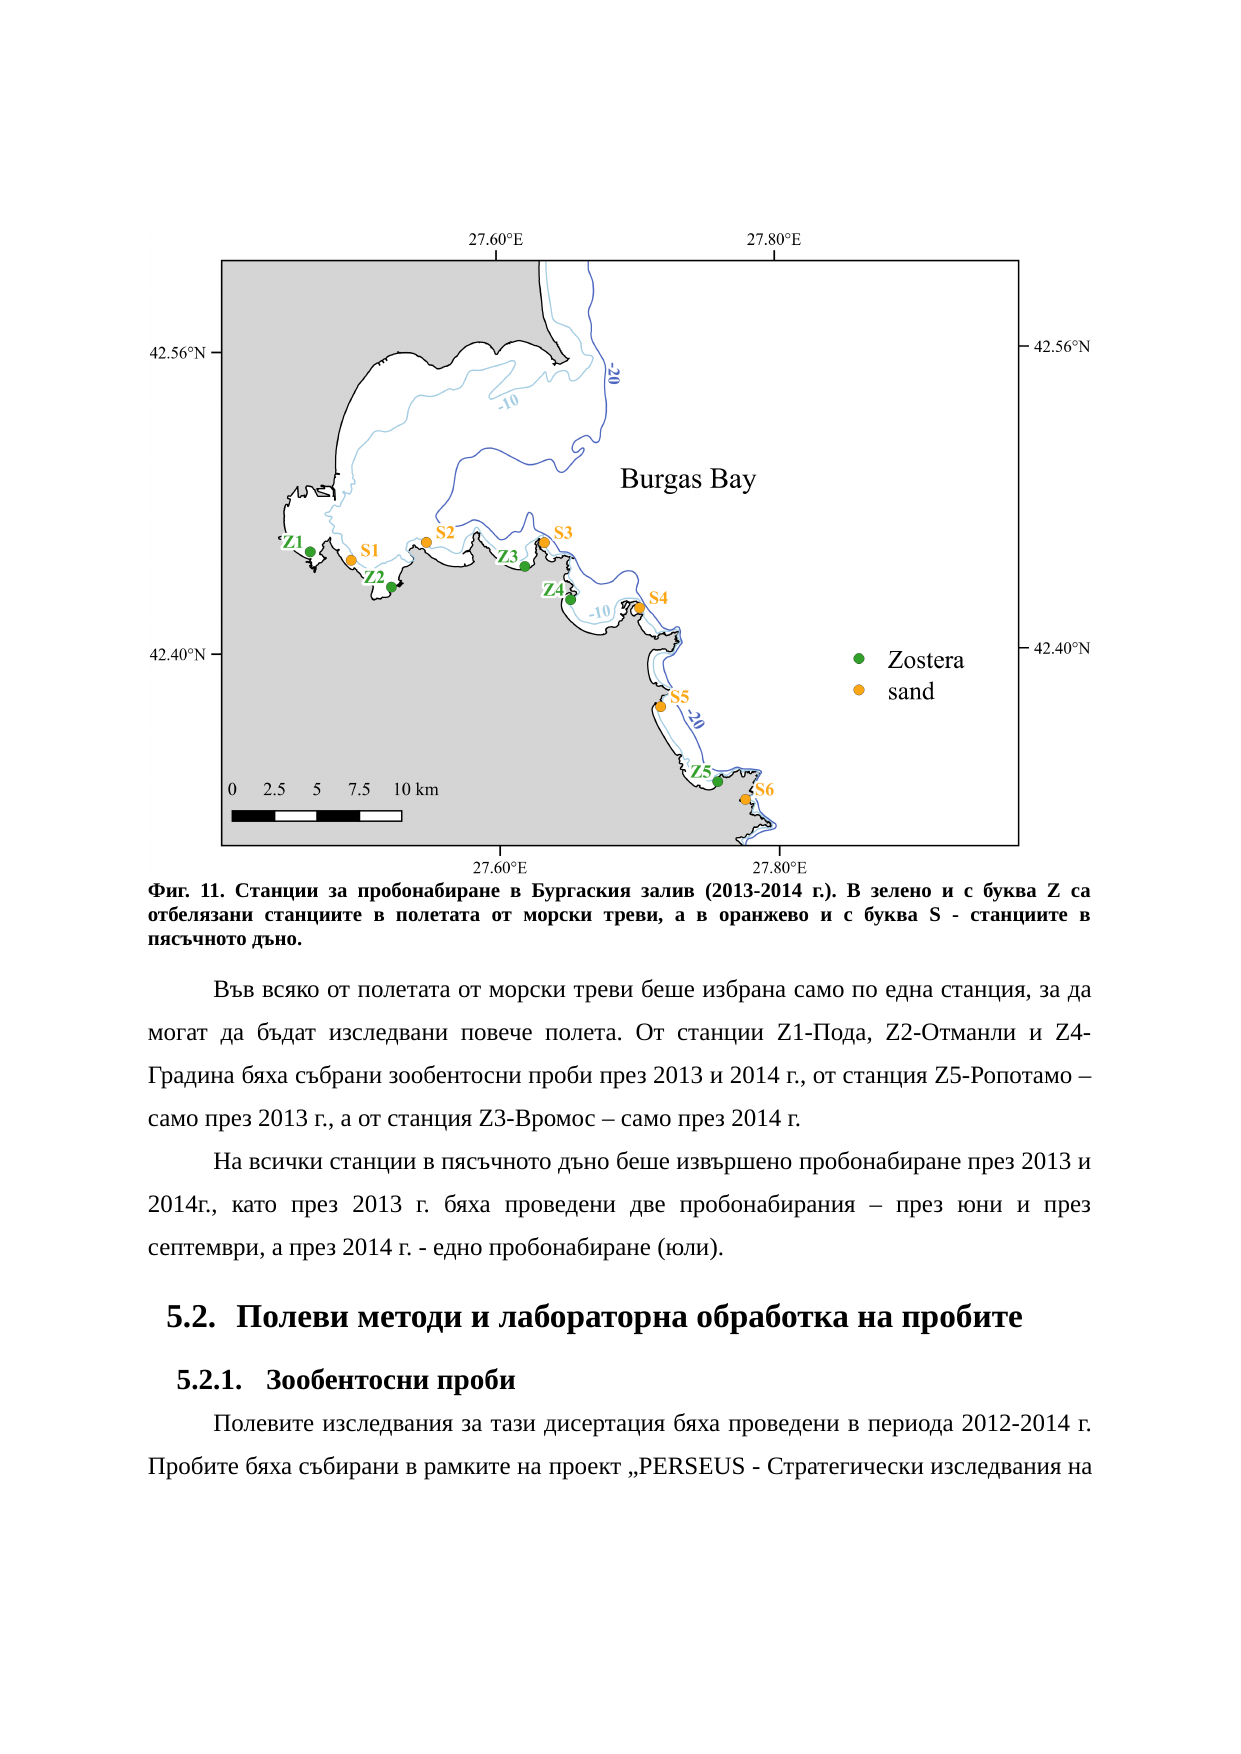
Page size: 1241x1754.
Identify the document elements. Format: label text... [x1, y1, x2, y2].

text На всички станции в пясъчното дъно беше извършено пробонабиране през 2013 и 2014г., като през 2013 г. бяха проведени две пробонабирания – през юни и през септември, а през 2014 г. - едно пробонабиране (юли). [148, 1146, 1093, 1261]
text Полевите изследвания за тази дисертация бяха проведени в периода 2012-2014 г. Пробите бяха събирани в рамките на проект „PERSEUS - Стратегически изследвания на [148, 1408, 1093, 1480]
text Фиг. 11. Станции за пробонабиране в Бургаския залив (2013-2014 г.). В зелено и с буква Z са отбелязани станциите в полетата от морски треви, а в оранжево и с буква S - станциите в пясъчното дъно. [148, 879, 1093, 950]
subtitle Полеви методи и лабораторна обработка на пробите [224, 1296, 1093, 1335]
subtitle Зообентосни проби [242, 1362, 1093, 1395]
text Във всяко от полетата от морски треви беше избрана само по една станция, за да могат да бъдат изследвани повече полета. От станции Z1-Пода, Z2-Отманли и Z4-Градина бяха събрани зообентосни проби през 2013 и 2014 г., от станция Z5-Ропотамо – само през 2013 г., а от станция Z3-Вромос – само през 2014 г. [148, 974, 1093, 1132]
picture [147, 227, 1093, 879]
